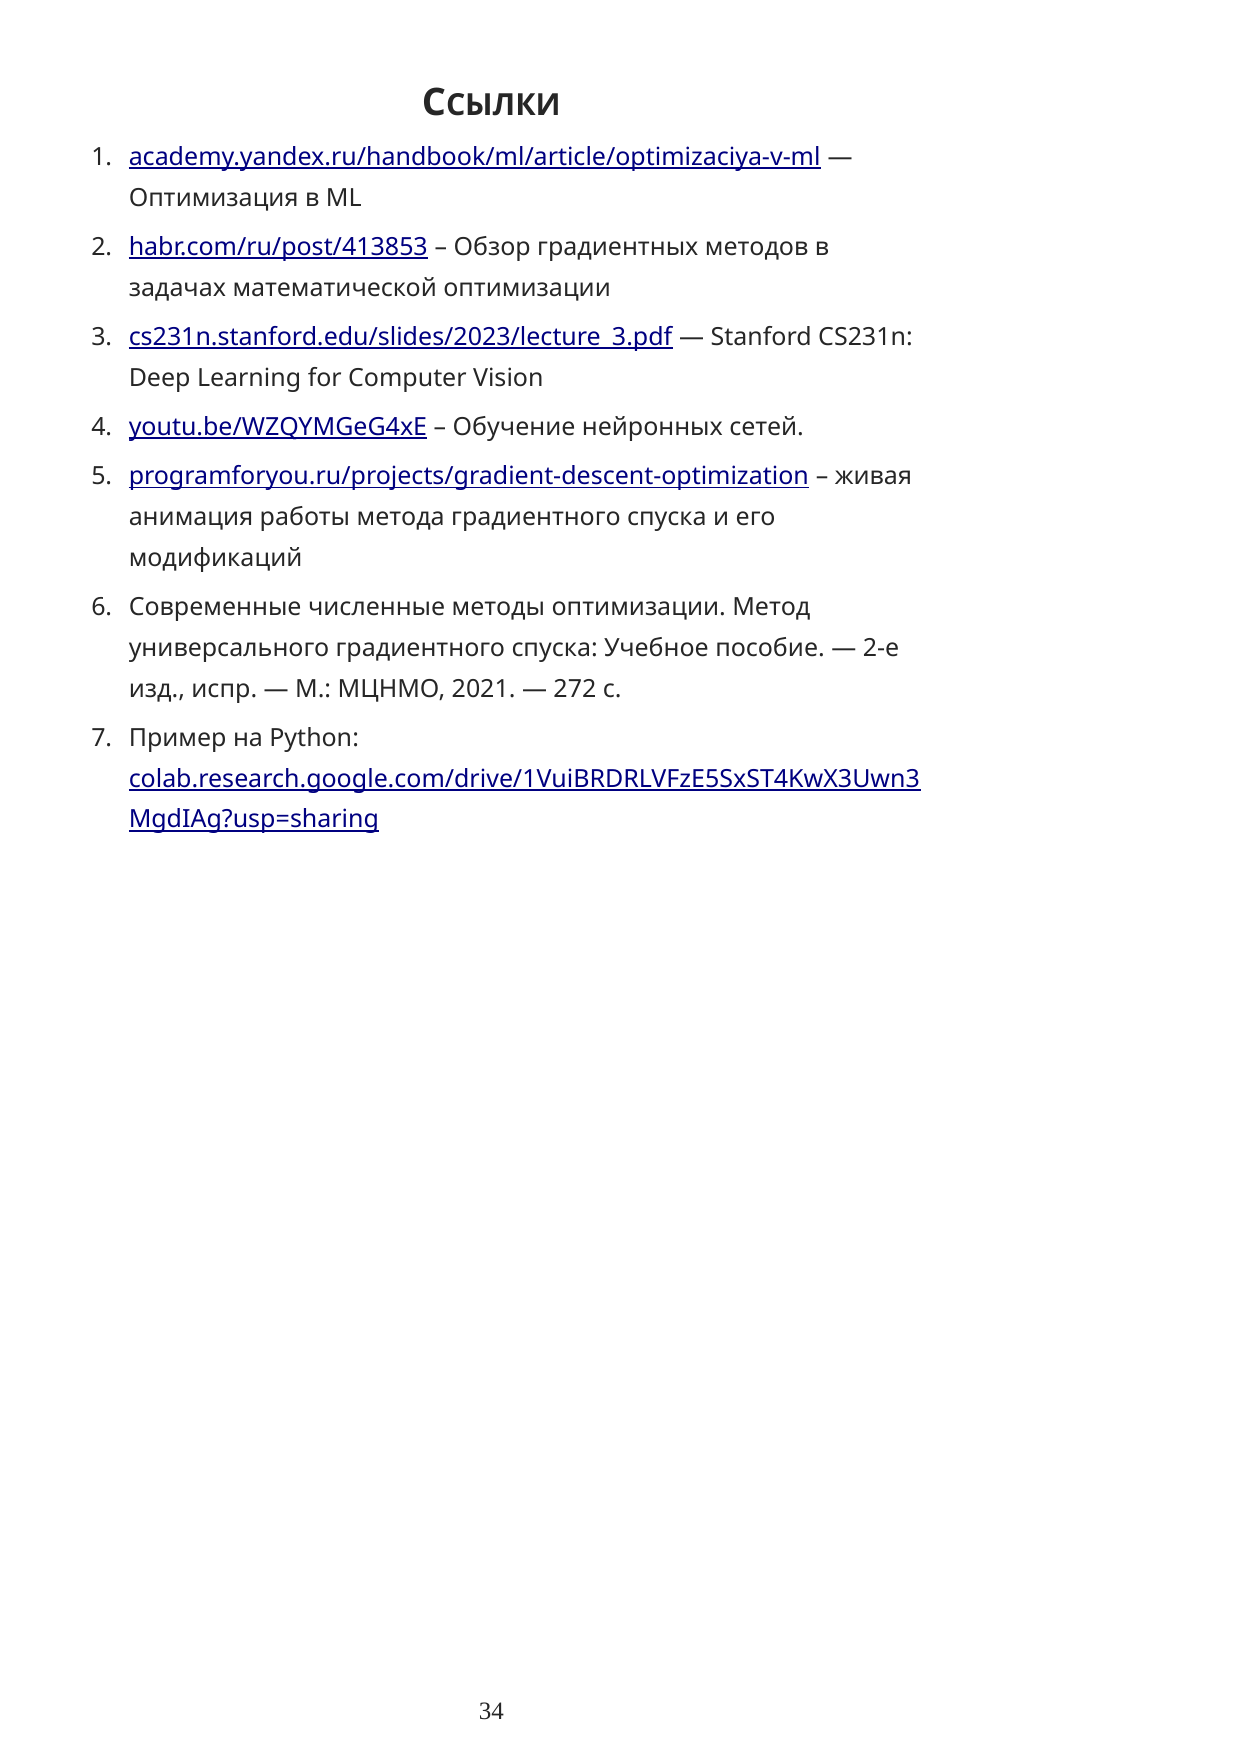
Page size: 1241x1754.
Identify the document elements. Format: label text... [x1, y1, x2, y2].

list academy.yandex.ru/handbook/ml/article/optimizaciya-v-ml — Оптимизация в ML [91, 139, 928, 213]
list habr.com/ru/post/413853 – Обзор градиентных методов в задачах математической оптимизации [91, 229, 928, 303]
list cs231n.stanford.edu/slides/2023/lecture_3.pdf — Stanford CS231n: Deep Learning for Computer Vision [91, 319, 928, 393]
list Пример на Python: colab.research.google.com/drive/1VuiBRDRLVFzE5SxST4KwX3Uwn3MgdIAg?usp=sharing [91, 719, 928, 835]
list Современные численные методы оптимизации. Метод универсального градиентного спуска: Учебное пособие. — 2-е изд., испр. — М.: МЦНМО, 2021. — 272 с. [91, 589, 928, 704]
list programforyou.ru/projects/gradient-descent-optimization – живая анимация работы метода градиентного спуска и его модификаций [91, 458, 928, 573]
subtitle Ссылки [53, 74, 928, 126]
list youtu.be/WZQYMGeG4xE – Обучение нейронных сетей. [91, 409, 928, 443]
